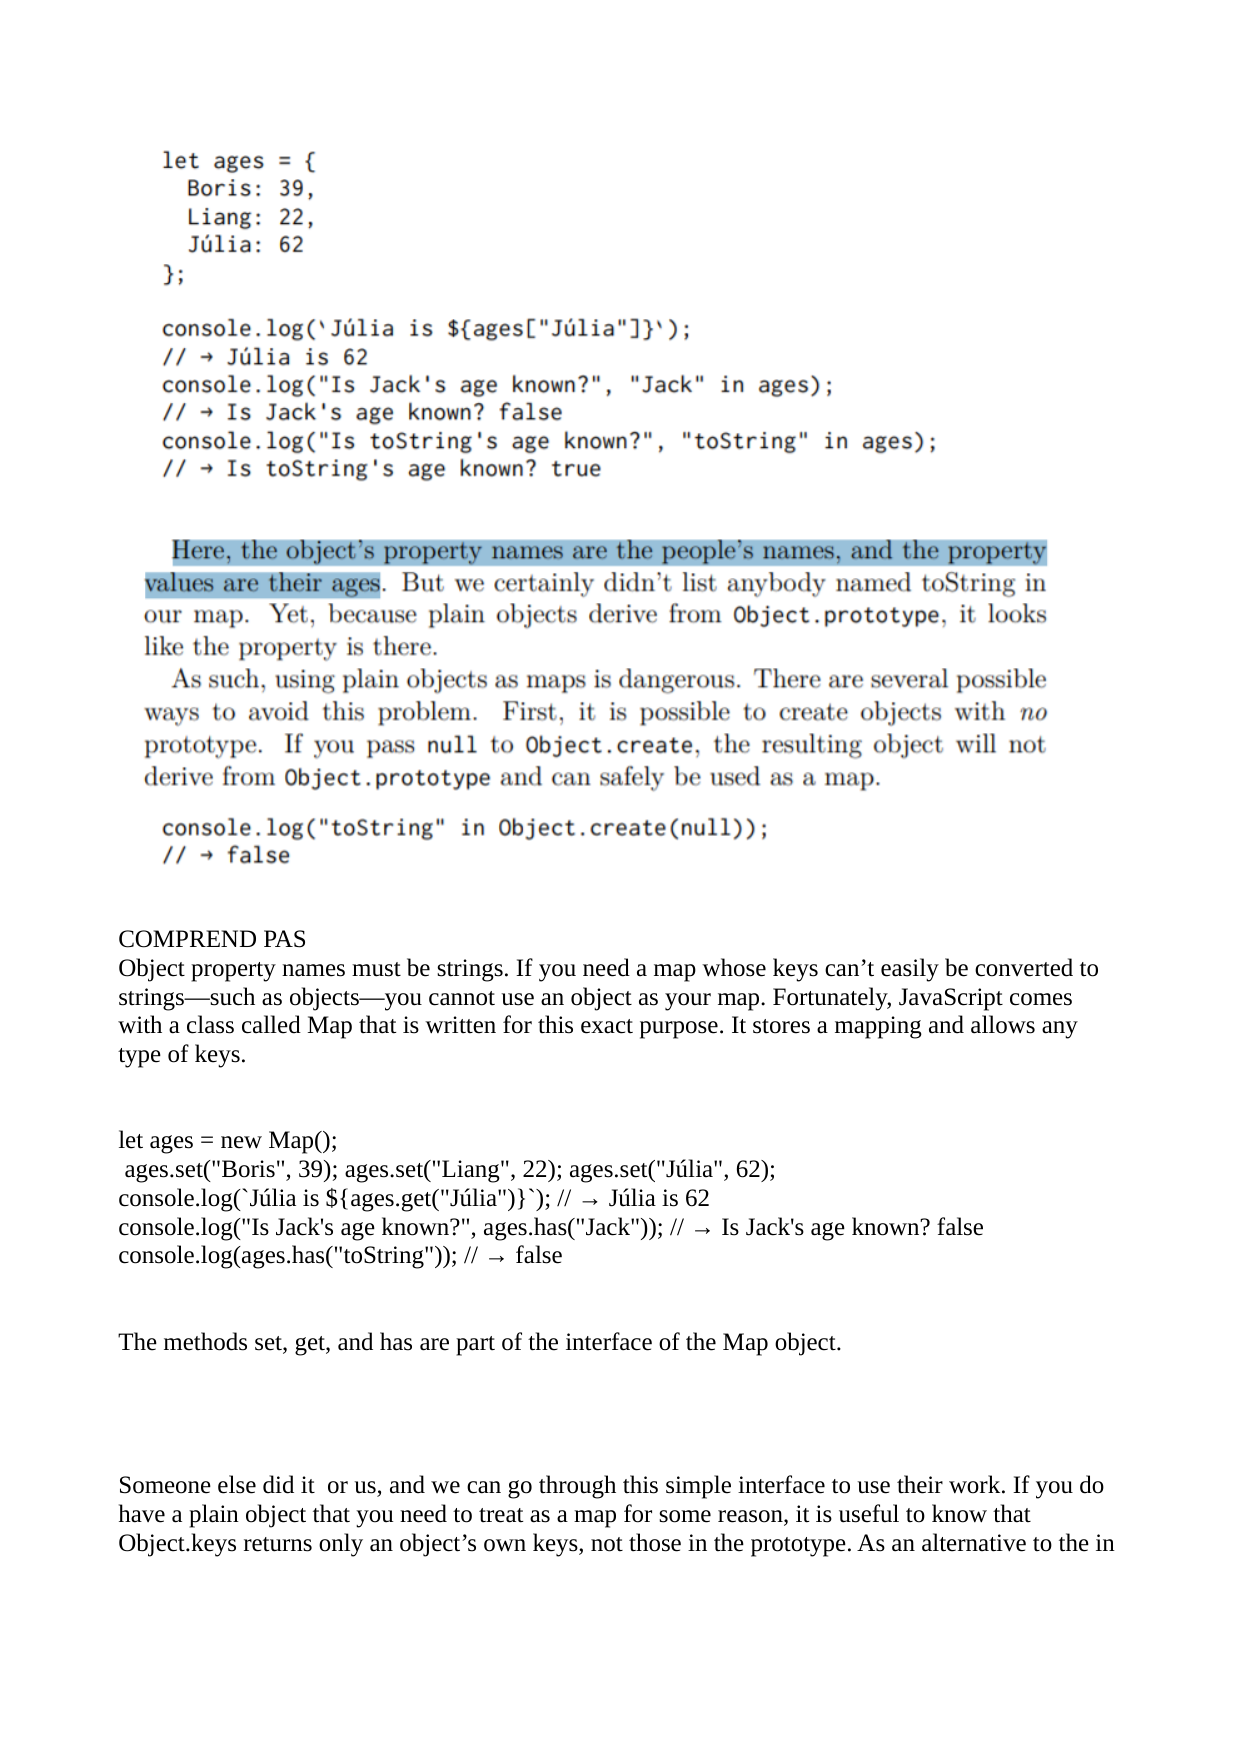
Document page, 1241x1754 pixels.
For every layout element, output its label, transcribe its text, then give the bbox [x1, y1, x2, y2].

text COMPREND PAS [118, 924, 1122, 953]
text Object property names must be strings. If you need a map whose keys can’t easily be converted to strings—such as objects—you cannot use an object as your map. Fortunately, JavaScript comes with a class called Map that is written for this exact purpose. It stores a mapping and allows any type of keys. [118, 953, 1122, 1068]
text The methods set, get, and has are part of the interface of the Map object. [118, 1327, 1122, 1356]
text console.log(`Júlia is ${ages.get("Júlia")}`); // → Júlia is 62 [118, 1183, 1122, 1212]
text Someone else did it or us, and we can go through this simple interface to use their work. If you do have a plain object that you need to treat as a map for some reason, it is useful to know that Object.keys returns only an object’s own keys, not those in the prototype. As an alternative to the in [118, 1471, 1122, 1557]
text let ages = new Map(); [118, 1126, 1122, 1154]
text console.log("Is Jack's age known?", ages.has("Jack")); // → Is Jack's age known? false console.log(ages.has("toString")); // → false [118, 1212, 1122, 1269]
text ages.set("Boris", 39); ages.set("Liang", 22); ages.set("Júlia", 62); [118, 1154, 1122, 1183]
picture [134, 118, 1106, 896]
